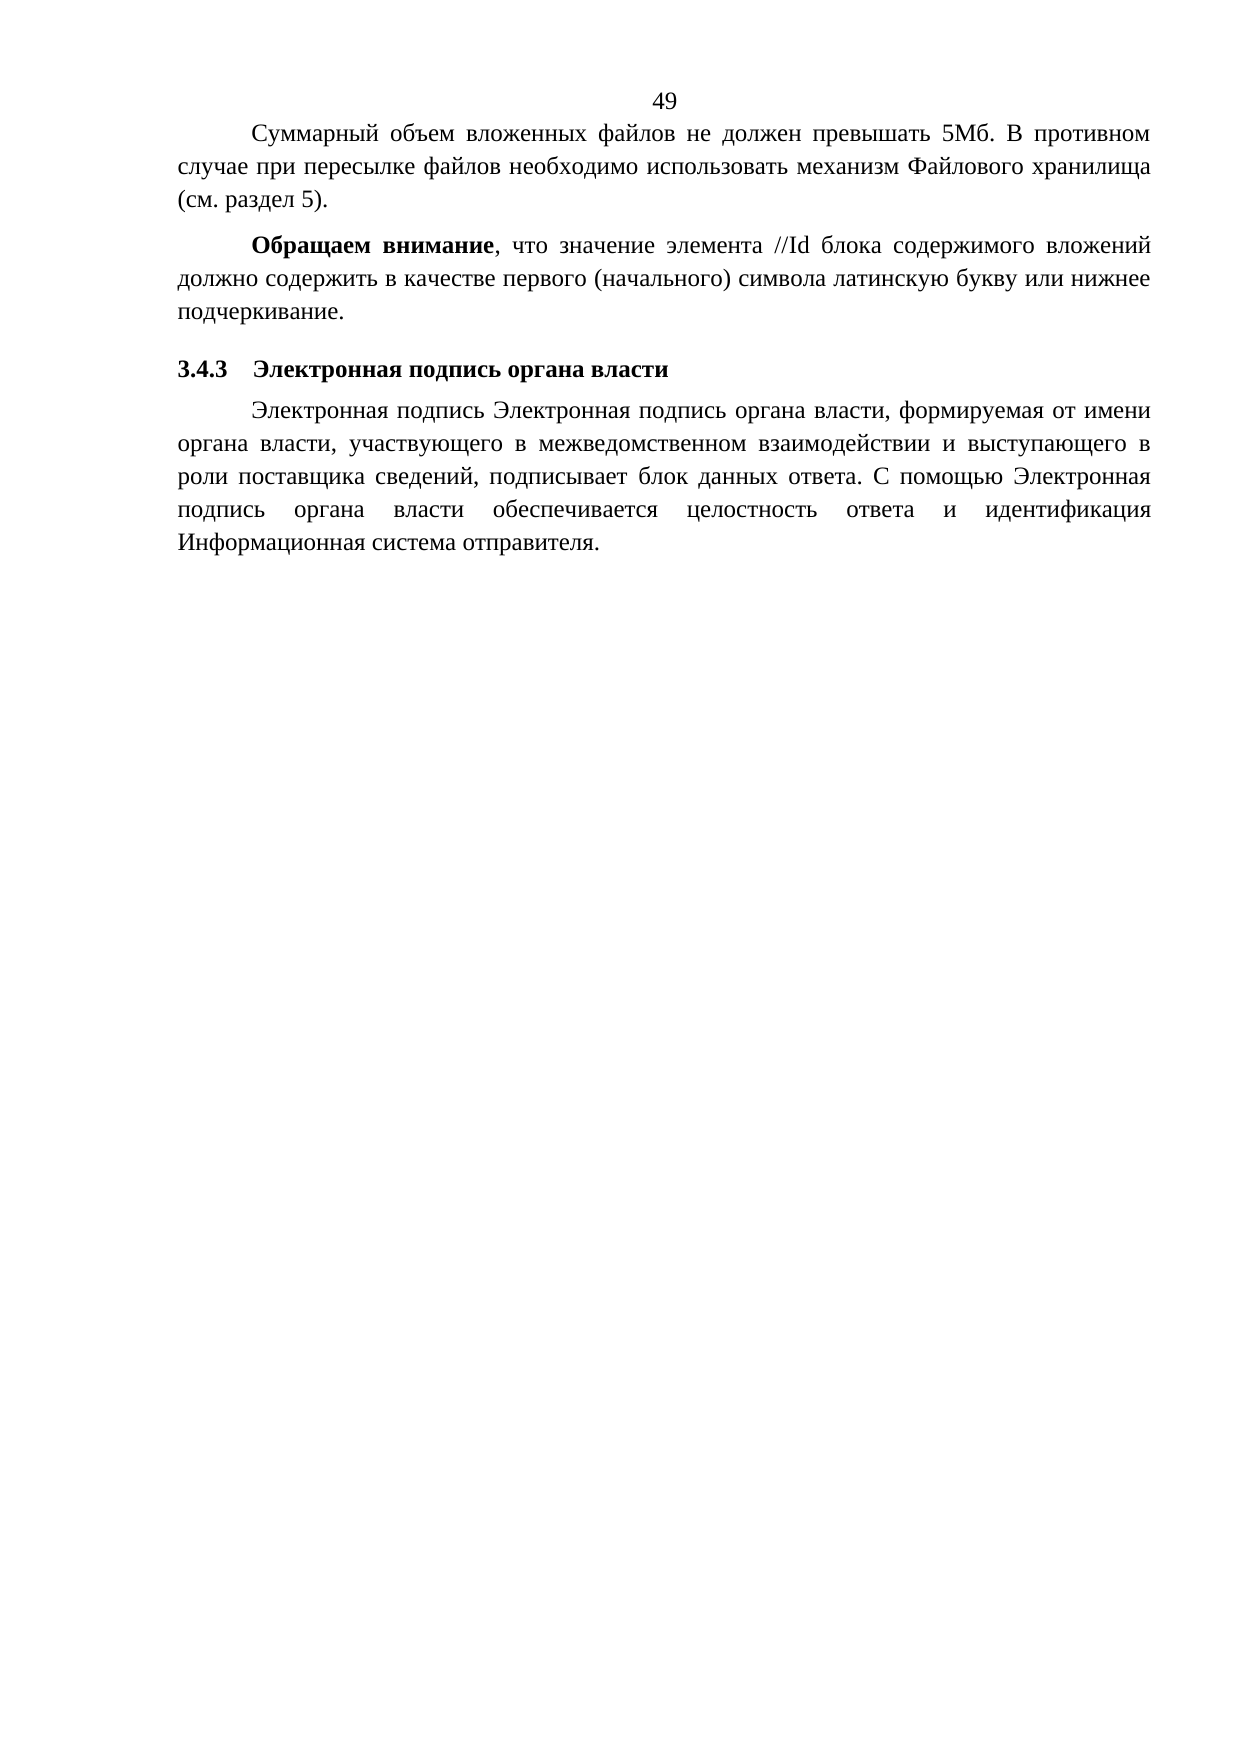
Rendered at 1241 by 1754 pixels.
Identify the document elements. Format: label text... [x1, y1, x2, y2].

subtitle Электронная подпись органа власти [177, 354, 1152, 382]
text Электронная подпись Электронная подпись органа власти, формируемая от имени органа власти, участвующего в межведомственном взаимодействии и выступающего в роли поставщика сведений, подписывает блок данных ответа. С помощью Электронная подпись органа власти обеспечивается целостность ответа и идентификация Информационная система отправителя. [177, 395, 1152, 556]
text Суммарный объем вложенных файлов не должен превышать 5Мб. В противном случае при пересылке файлов необходимо использовать механизм Файлового хранилища (см. раздел 5). [177, 118, 1152, 213]
text Обращаем внимание, что значение элемента //Id блока содержимого вложений должно содержить в качестве первого (начального) символа латинскую букву или нижнее подчеркивание. [177, 230, 1152, 324]
